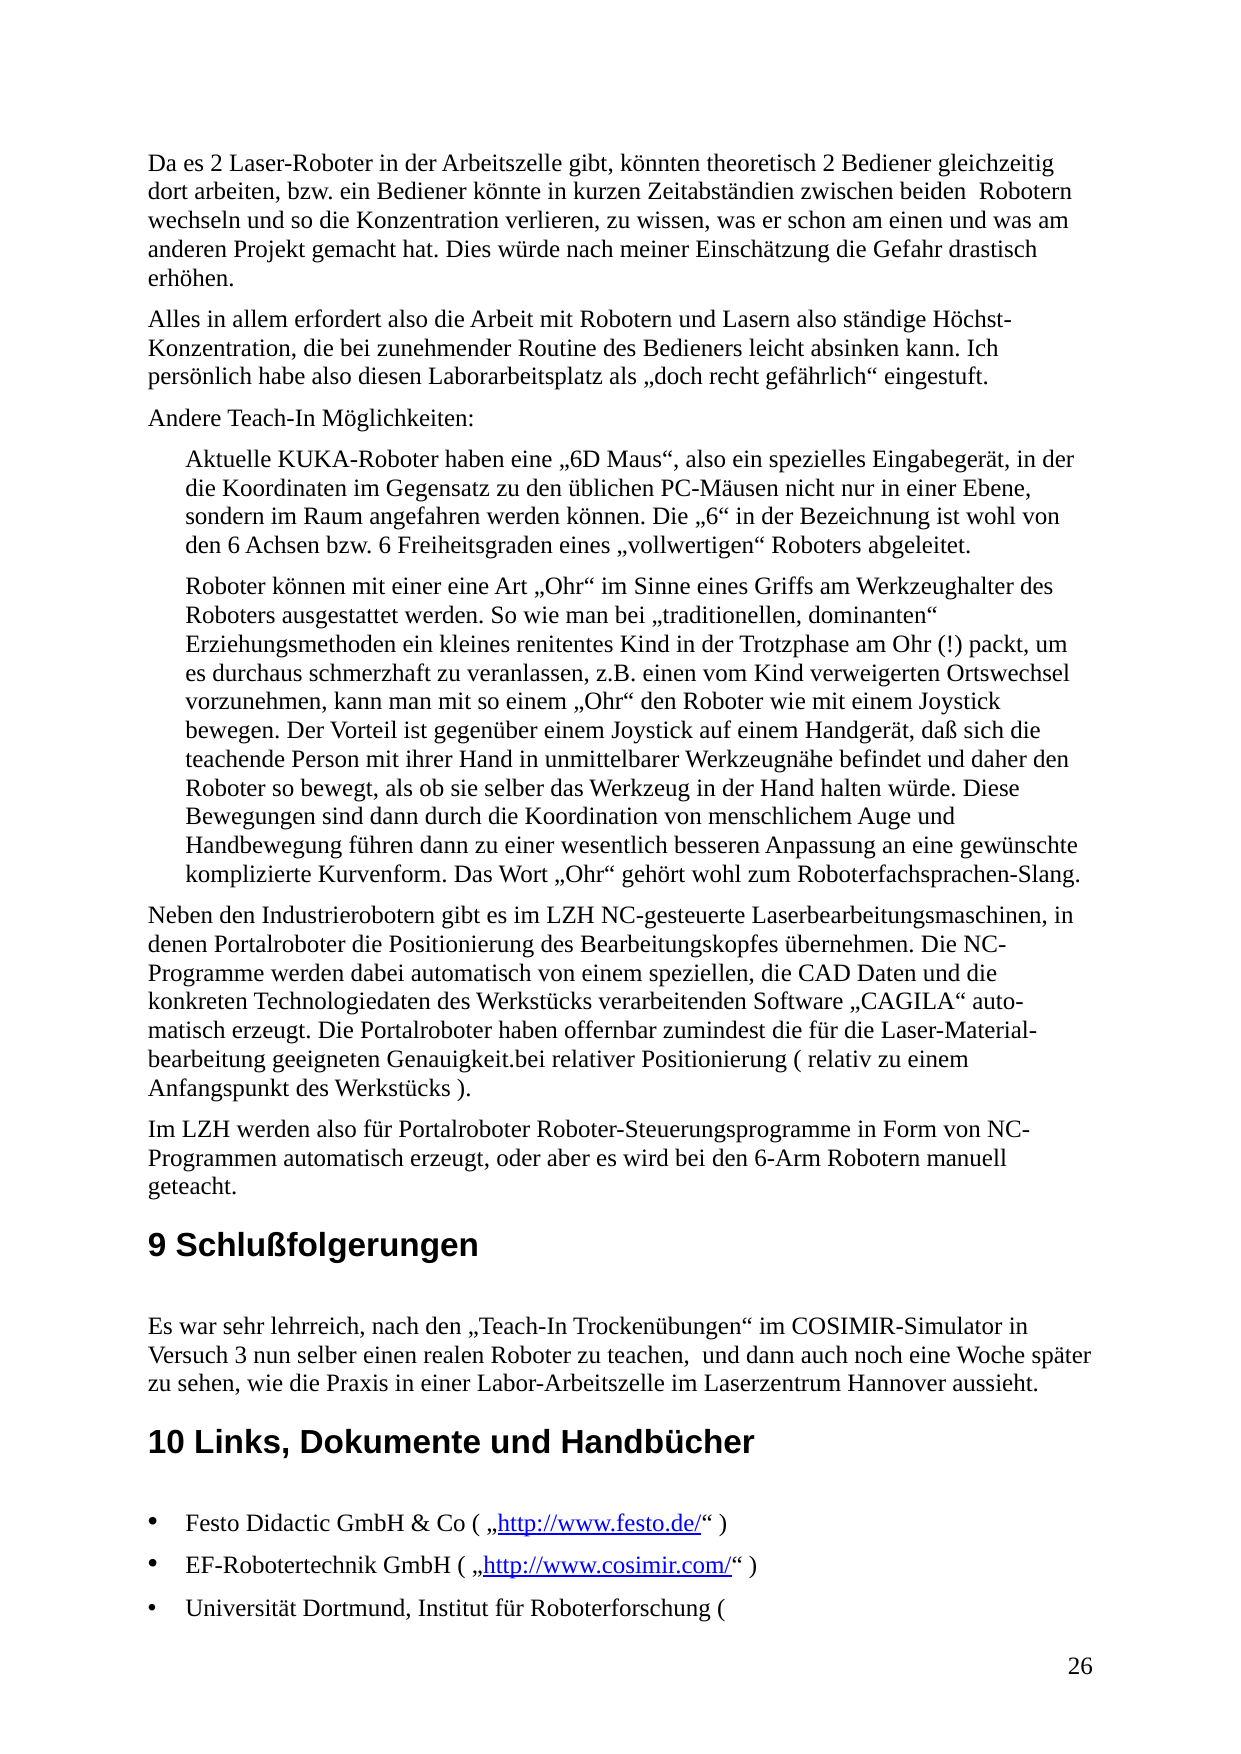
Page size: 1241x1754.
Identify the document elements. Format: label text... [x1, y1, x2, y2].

list Universität Dortmund, Institut für Roboterforschung ( [148, 1593, 1093, 1621]
text Im LZH werden also für Portalroboter Roboter-Steuerungsprogramme in Form von NC-Programmen automatisch erzeugt, oder aber es wird bei den 6-Arm Robotern manuell geteacht. [148, 1114, 1093, 1200]
text Alles in allem erfordert also die Arbeit mit Robotern und Lasern also ständige Höchst-Konzentration, die bei zunehmender Routine des Bedieners leicht absinken kann. Ich persönlich habe also diesen Laborarbeitsplatz als „doch recht gefährlich“ eingestuft. [148, 304, 1093, 390]
list Roboter können mit einer eine Art „Ohr“ im Sinne eines Griffs am Werkzeughalter des Roboters ausgestattet werden. So wie man bei „traditionellen, dominanten“ Erziehungsmethoden ein kleines renitentes Kind in der Trotzphase am Ohr (!) packt, um es durchaus schmerzhaft zu veranlassen, z.B. einen vom Kind verweigerten Ortswechsel vorzunehmen, kann man mit so einem „Ohr“ den Roboter wie mit einem Joystick bewegen. Der Vorteil ist gegenüber einem Joystick auf einem Handgerät, daß sich die teachende Person mit ihrer Hand in unmittelbarer Werkzeugnähe befindet und daher den Roboter so bewegt, als ob sie selber das Werkzeug in der Hand halten würde. Diese Bewegungen sind dann durch die Koordination von menschlichem Auge und Handbewegung führen dann zu einer wesentlich besseren Anpassung an eine gewünschte komplizierte Kurvenform. Das Wort „Ohr“ gehört wohl zum Roboterfachsprachen-Slang. [148, 571, 1093, 888]
list Aktuelle KUKA-Roboter haben eine „6D Maus“, also ein spezielles Eingabegerät, in der die Koordinaten im Gegensatz zu den üblichen PC-Mäusen nicht nur in einer Ebene, sondern im Raum angefahren werden können. Die „6“ in der Bezeichnung ist wohl von den 6 Achsen bzw. 6 Freiheitsgraden eines „vollwertigen“ Roboters abgeleitet. [148, 444, 1093, 559]
text Andere Teach-In Möglichkeiten: [148, 403, 1093, 431]
text Es war sehr lehrreich, nach den „Teach-In Trockenübungen“ im COSIMIR-Simulator in Versuch 3 nun selber einen realen Roboter zu teachen, und dann auch noch eine Woche später zu sehen, wie die Praxis in einer Labor-Arbeitszelle im Laserzentrum Hannover aussieht. [148, 1311, 1093, 1397]
list Festo Didactic GmbH & Co ( „http://www.festo.de/“ ) [148, 1508, 1093, 1538]
subtitle 9 Schlußfolgerungen [148, 1225, 1093, 1263]
text Neben den Industrierobotern gibt es im LZH NC-gesteuerte Laserbearbeitungsmaschinen, in denen Portalroboter die Positionierung des Bearbeitungskopfes übernehmen. Die NC-Programme werden dabei automatisch von einem speziellen, die CAD Daten und die konkreten Technologiedaten des Werkstücks verarbeitenden Software „CAGILA“ auto-matisch erzeugt. Die Portalroboter haben offernbar zumindest die für die Laser-Material-bearbeitung geeigneten Genauigkeit.bei relativer Positionierung ( relativ zu einem Anfangspunkt des Werkstücks ). [148, 900, 1093, 1101]
subtitle 10 Links, Dokumente und Handbücher [148, 1422, 1093, 1461]
list EF-Robotertechnik GmbH ( „http://www.cosimir.com/“ ) [148, 1550, 1093, 1580]
text Da es 2 Laser-Roboter in der Arbeitszelle gibt, könnten theoretisch 2 Bediener gleichzeitig dort arbeiten, bzw. ein Bediener könnte in kurzen Zeitabständien zwischen beiden Robotern wechseln und so die Konzentration verlieren, zu wissen, was er schon am einen und was am anderen Projekt gemacht hat. Dies würde nach meiner Einschätzung die Gefahr drastisch erhöhen. [148, 148, 1093, 291]
